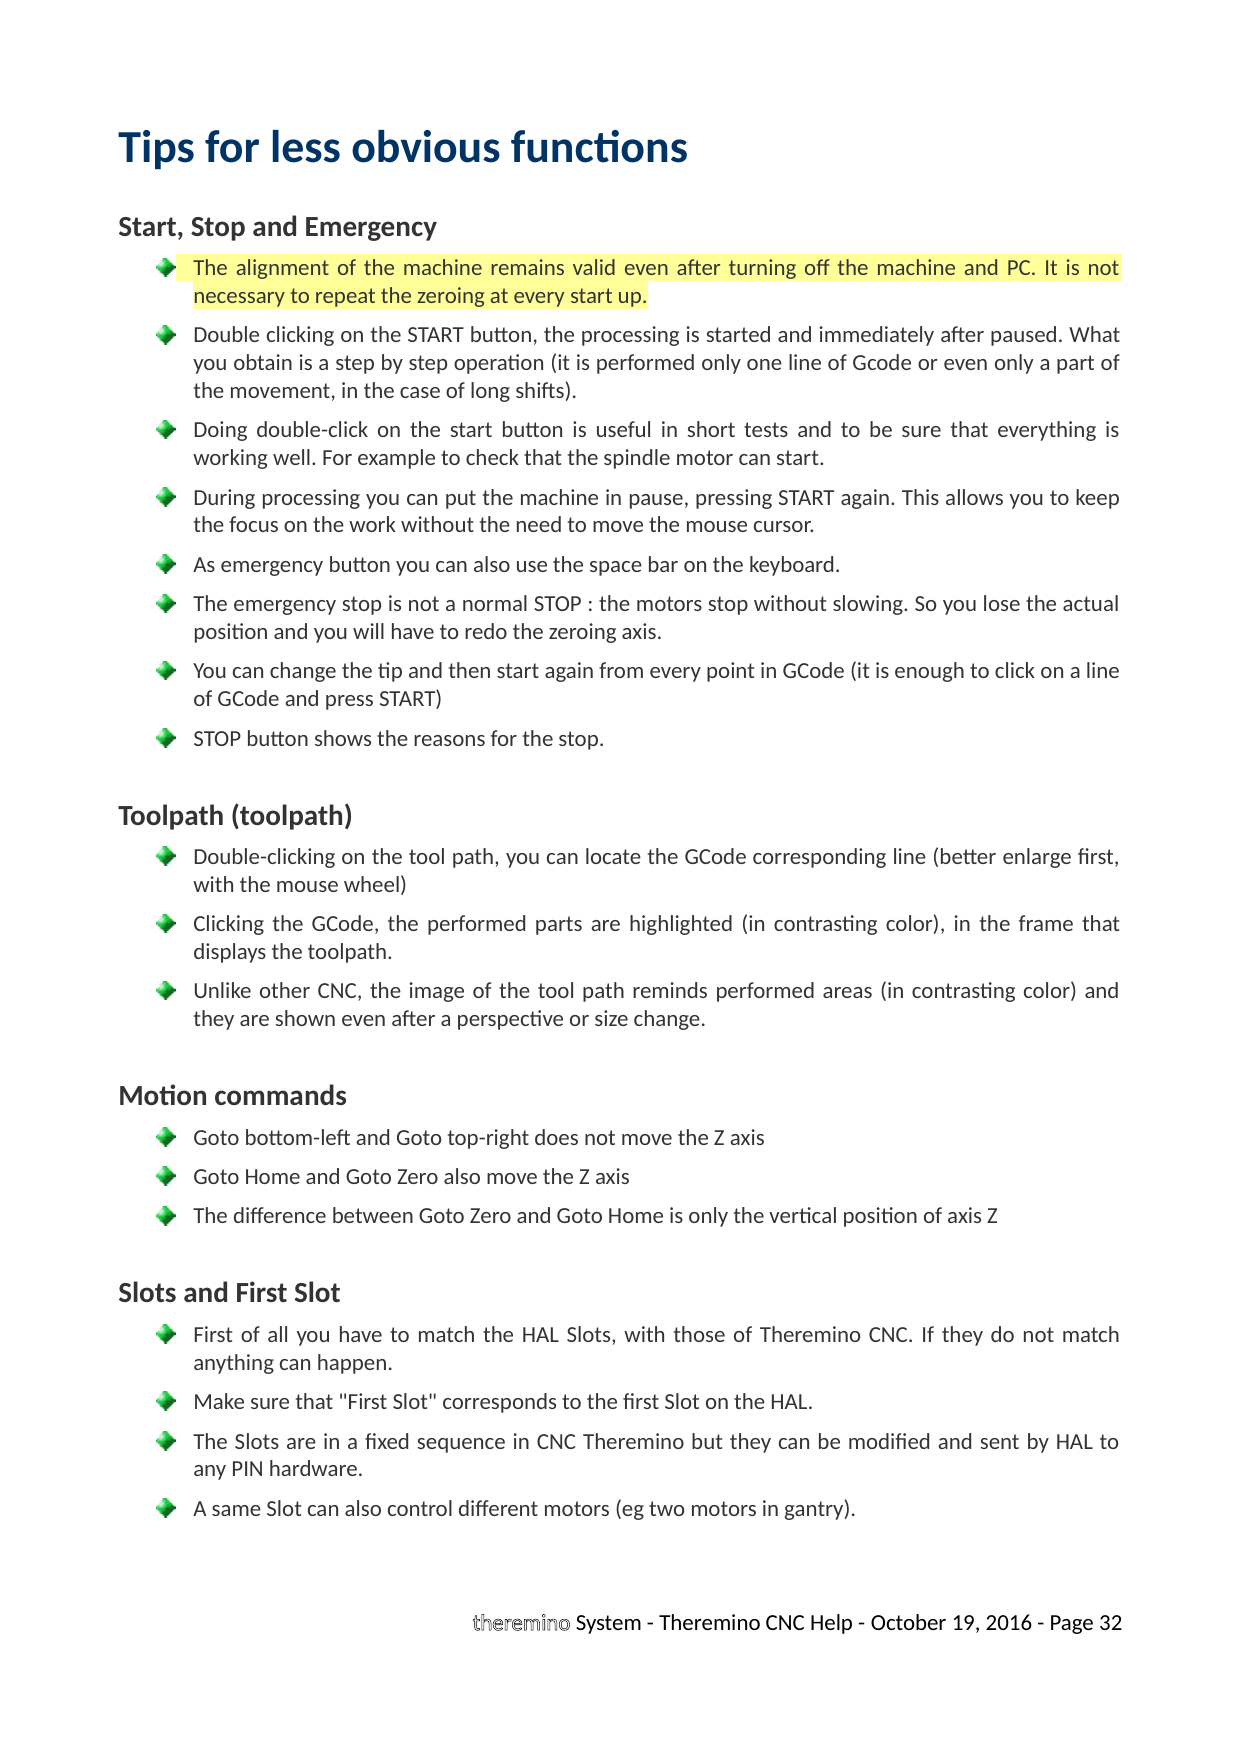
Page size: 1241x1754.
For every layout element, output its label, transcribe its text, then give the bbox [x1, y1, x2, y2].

list Double-clicking on the tool path, you can locate the GCode corresponding line (better enlarge first, with the mouse wheel) [156, 842, 1122, 898]
list Make sure that "First Slot" corresponds to the first Slot on the HAL. [156, 1387, 1122, 1415]
list First of all you have to match the HAL Slots, with those of Theremino CNC. If they do not match anything can happen. [156, 1320, 1122, 1376]
picture [156, 1498, 176, 1518]
picture [156, 914, 176, 933]
list The alignment of the machine remains valid even after turning off the machine and PC. It is not necessary to repeat the zeroing at every start up. [156, 254, 1122, 309]
picture [156, 981, 176, 1000]
picture [156, 594, 176, 613]
list As emergency button you can also use the space bar on the keyboard. [156, 550, 1122, 578]
picture [156, 1431, 176, 1451]
picture [156, 1166, 176, 1186]
text Start, Stop and Emergency [118, 186, 1122, 242]
picture [156, 420, 176, 439]
picture [156, 1127, 176, 1147]
text Motion commands [118, 1083, 1122, 1111]
text Toolpath (toolpath) [118, 803, 1122, 831]
picture [156, 258, 176, 277]
list Clicking the GCode, the performed parts are highlighted (in contrasting color), in the frame that displays the toolpath. [156, 909, 1122, 965]
list Unlike other CNC, the image of the tool path reminds performed areas (in contrasting color) and they are shown even after a perspective or size change. [156, 977, 1122, 1032]
list A same Slot can also control different motors (eg two motors in gantry). [156, 1494, 1122, 1522]
list Doing double-click on the start button is useful in short tests and to be sure that everything is working well. For example to check that the spindle motor can start. [156, 416, 1122, 471]
text Slots and First Slot [118, 1281, 1122, 1308]
list During processing you can put the machine in pause, pressing START again. This allows you to keep the focus on the work without the need to move the mouse cursor. [156, 483, 1122, 538]
list The difference between Goto Zero and Goto Home is only the vertical position of axis Z [156, 1202, 1122, 1229]
list You can change the tip and then start again from every point in GCode (it is enough to click on a line of GCode and press START) [156, 657, 1122, 712]
picture [156, 1206, 176, 1226]
picture [156, 325, 176, 345]
picture [156, 1391, 176, 1411]
list The emergency stop is not a normal STOP : the motors stop without slowing. So you lose the actual position and you will have to redo the zeroing axis. [156, 589, 1122, 645]
list STOP button shows the reasons for the stop. [156, 724, 1122, 752]
list Double clicking on the START button, the processing is started and immediately after paused. What you obtain is a step by step operation (it is performed only one line of Gcode or even only a part of the movement, in the case of long shifts). [156, 321, 1122, 404]
picture [156, 1324, 176, 1344]
picture [156, 846, 176, 866]
picture [156, 487, 176, 507]
subtitle Tips for less obvious functions [118, 118, 1122, 174]
picture [156, 728, 176, 748]
list Goto bottom-left and Goto top-right does not move the Z axis [156, 1123, 1122, 1151]
list The Slots are in a fixed sequence in CNC Theremino but they can be modified and sent by HAL to any PIN hardware. [156, 1427, 1122, 1482]
picture [156, 554, 176, 574]
list Goto Home and Goto Zero also move the Z axis [156, 1162, 1122, 1190]
picture [156, 661, 176, 680]
